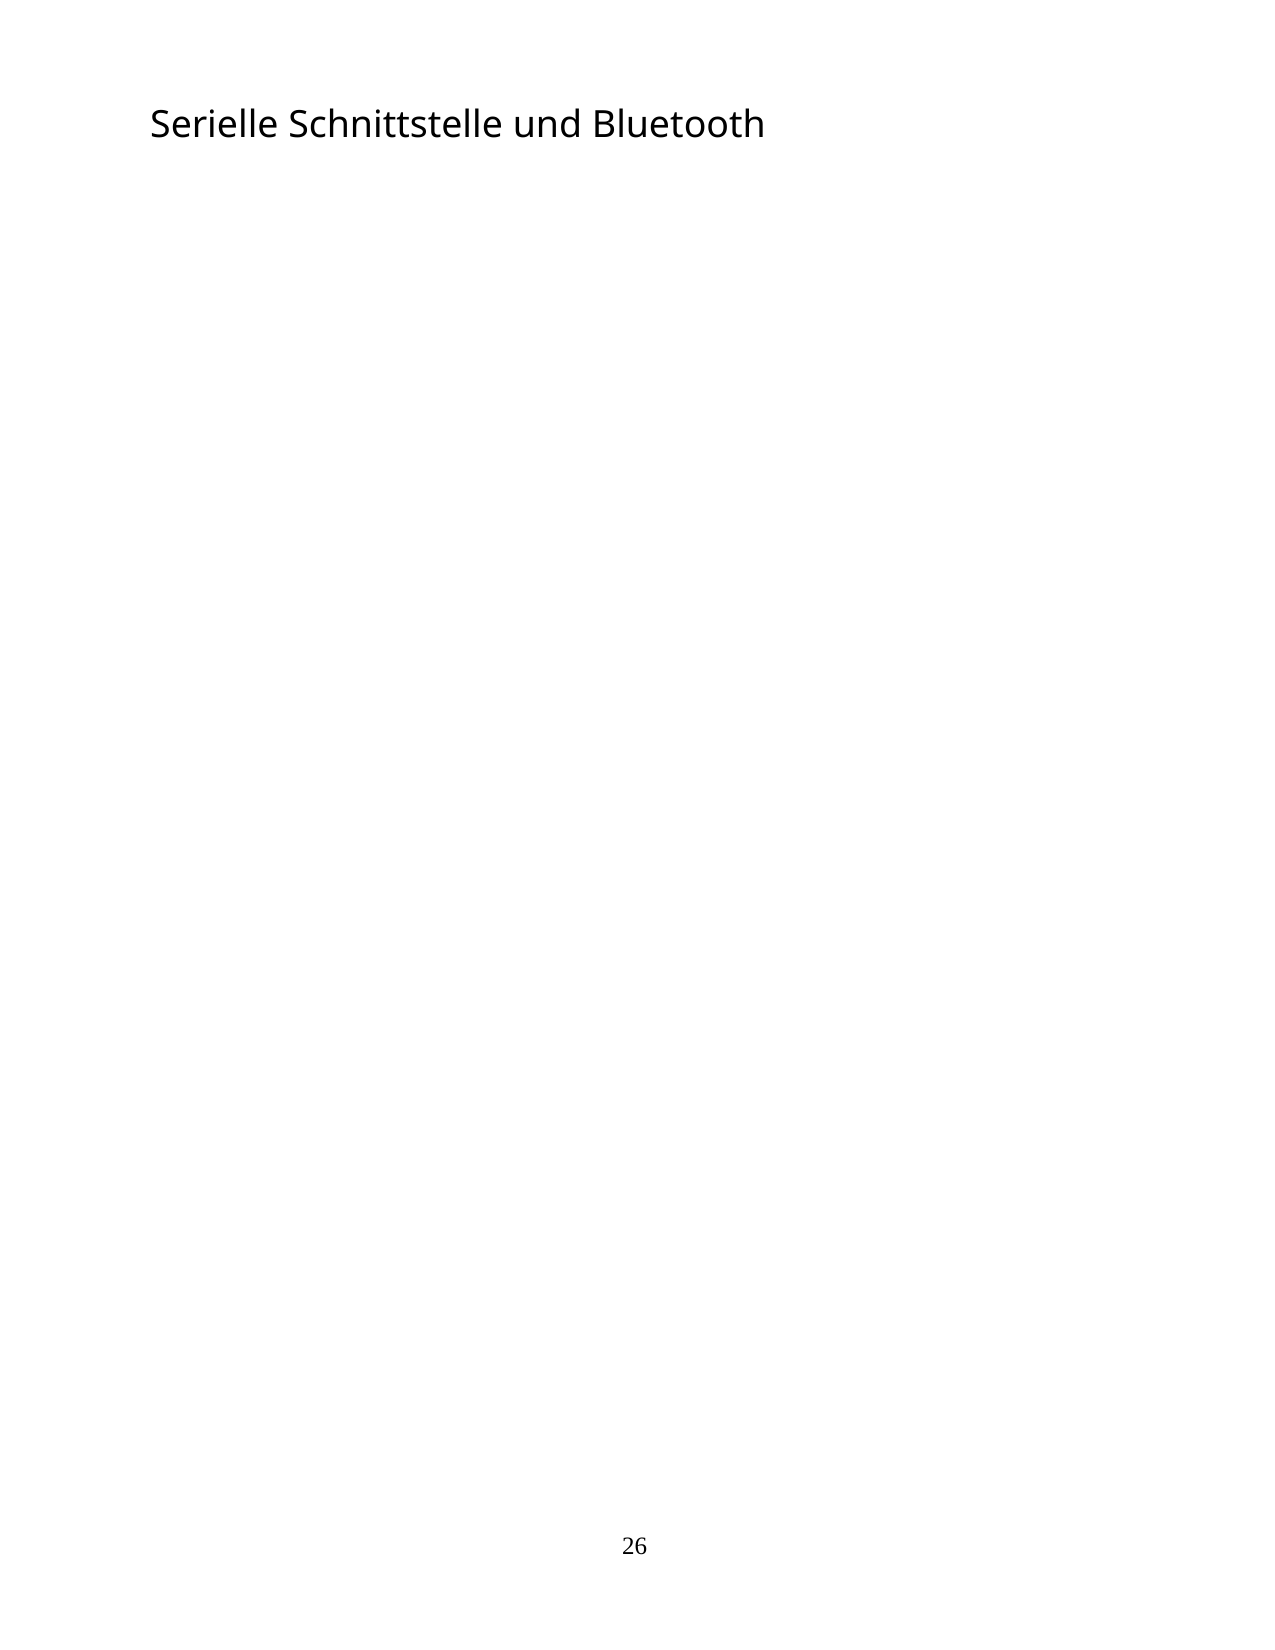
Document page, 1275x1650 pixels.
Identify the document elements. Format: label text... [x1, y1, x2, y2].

text Serielle Schnittstelle und Bluetooth [150, 97, 1125, 148]
